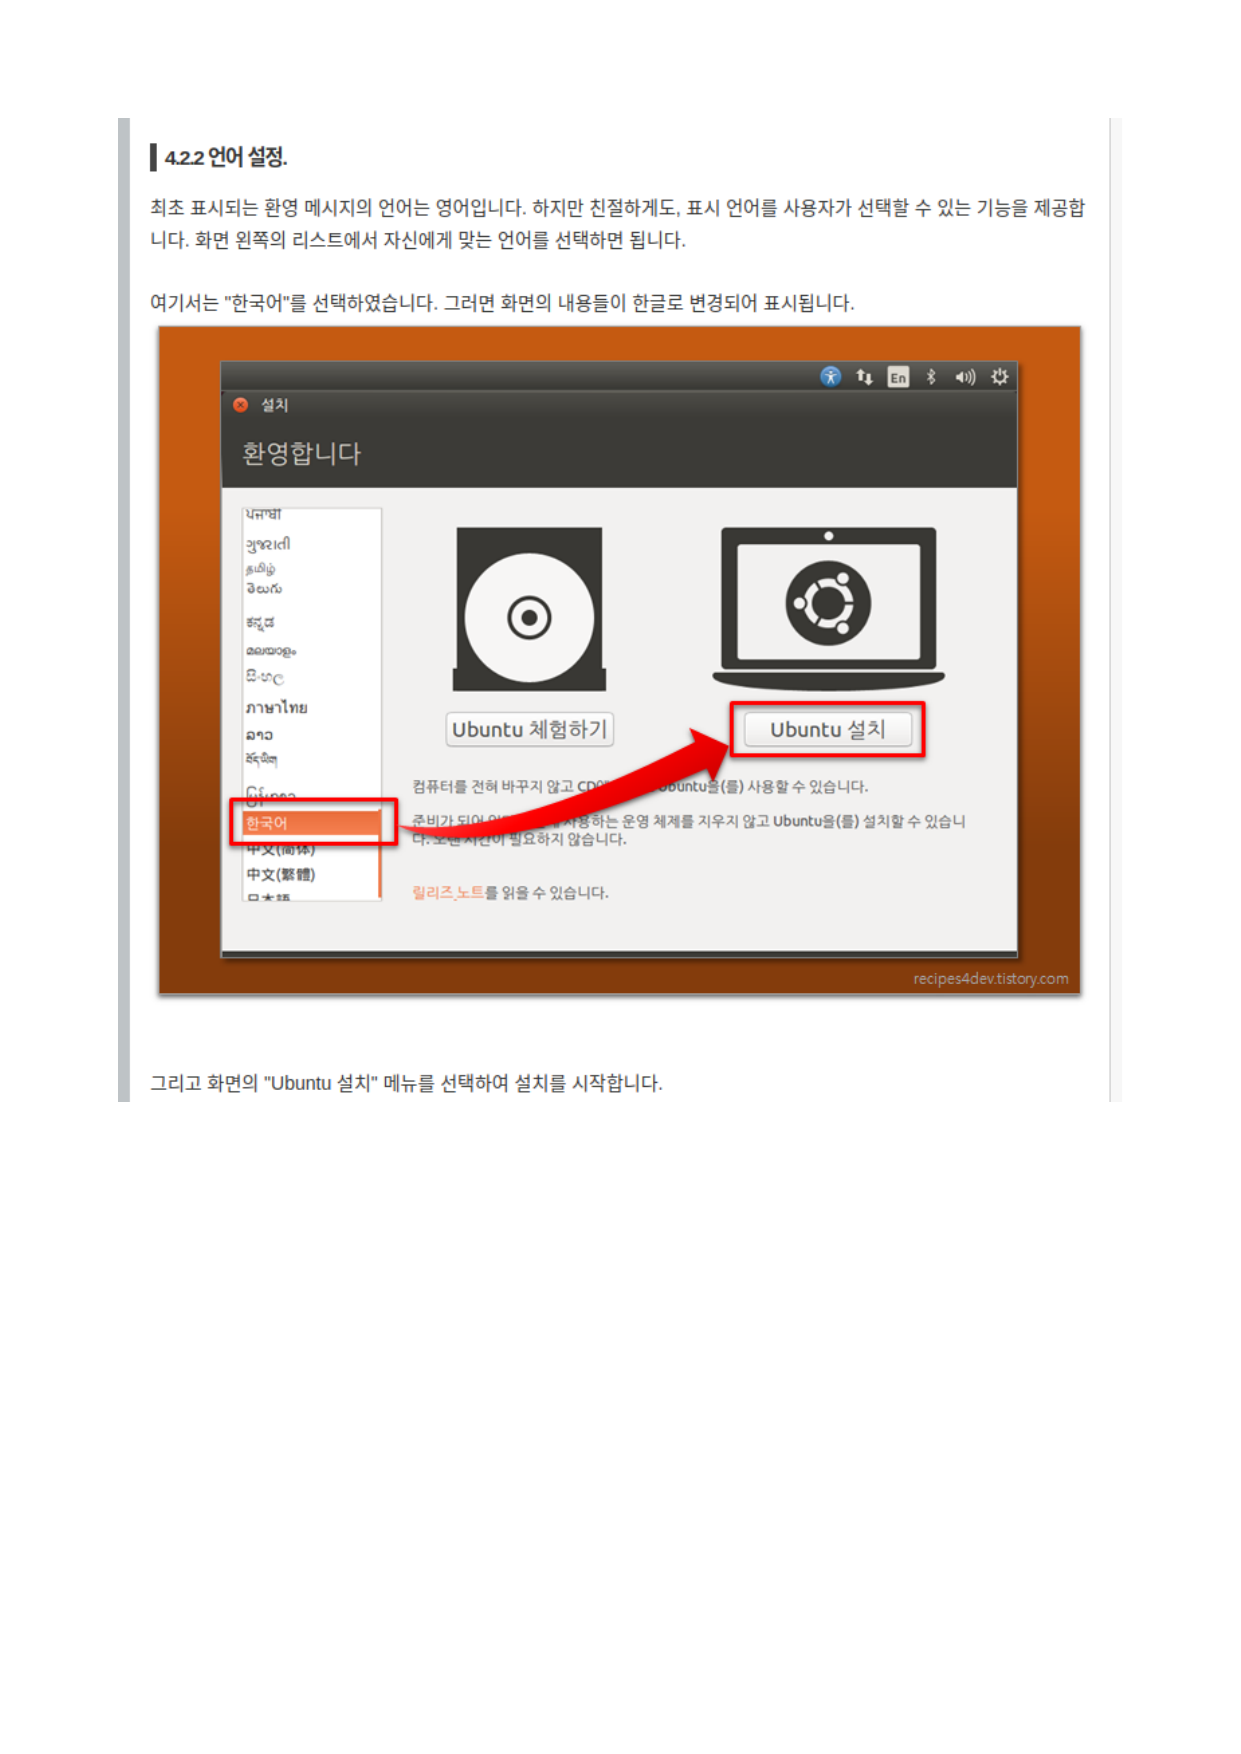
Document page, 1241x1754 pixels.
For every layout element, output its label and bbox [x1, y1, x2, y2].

picture [118, 118, 1123, 1102]
